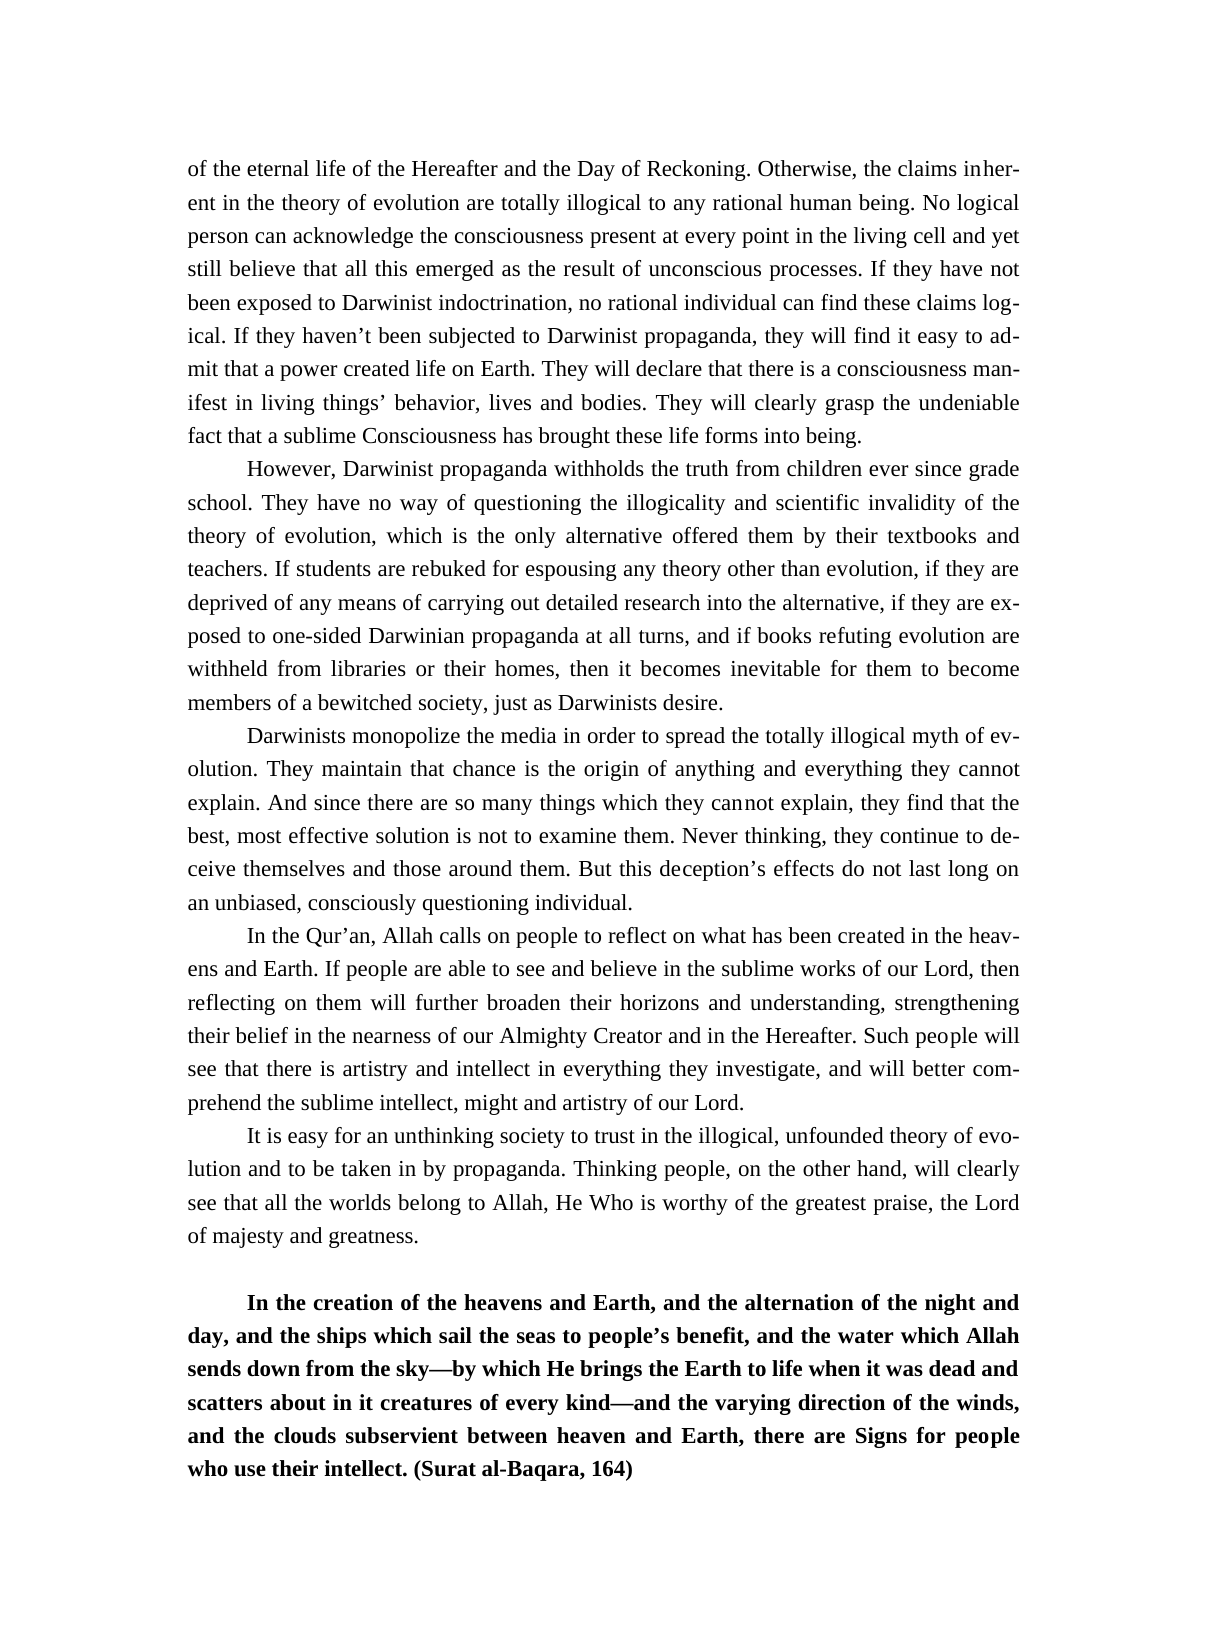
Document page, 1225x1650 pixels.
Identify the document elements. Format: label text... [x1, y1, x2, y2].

text Darwinists mo­nop­o­lize the me­dia in or­der to spread the to­tal­ly il­log­i­cal myth of ev­o­lu­tion. They main­tain that chance is the or­i­gin of any­thing and ev­ery­thing they can­not ex­plain. And since there are so many things which they can­not ex­plain, they find that the best, most ef­fect­ive so­lu­tion is not to ex­am­ine them. Never think­ing, they con­tin­ue to de­ceive them­selves and those around them. But this de­cep­tion’s ef­fects do not last long on an un­bi­ased, con­scious­ly ques­tion­ing in­di­vid­u­al. [187, 717, 1020, 917]
text of the eter­nal life of the Hereafter and the Day of Reckoning. Otherwise, the claims in­her­ent in the the­o­ry of ev­o­lu­tion are to­tal­ly il­log­i­cal to any ra­tion­al hu­man be­ing. No log­i­cal per­son can ac­knowl­edge the con­scious­ness present at ev­ery point in the liv­ing cell and yet still be­lieve that all this emerged as the re­sult of un­con­scious proc­ess­es. If they have not been ex­posed to Darwinist in­doc­tri­na­tion, no ra­tion­al in­di­vid­u­al can find these claims log­i­cal. If they ha­ven’t been sub­ject­ed to Darwinist prop­a­gan­da, they will find it easy to ad­mit that a pow­er cre­at­ed life on Earth. They will de­clare that there is a con­scious­ness man­i­fest in liv­ing things’ be­hav­ior, lives and bod­ies. They will clear­ly grasp the un­de­ni­a­ble fact that a sub­lime Consciousness has brought these life forms in­to be­ing. [187, 150, 1020, 450]
text In the Qur’an, Allah calls on peo­ple to re­flect on what has been cre­at­ed in the heav­ens and Earth. If peo­ple are able to see and be­lieve in the sub­lime works of our Lord, then re­flect­ing on them will fur­ther broad­en their ho­ri­zons and un­der­stand­ing, strength­en­ing their be­lief in the near­ness of our Almighty Creator and in the Hereafter. Such peo­ple will see that there is art­ist­ry and in­tel­lect in ev­ery­thing they in­ves­ti­gate, and will bet­ter com­pre­hend the sub­lime in­tel­lect, might and art­ist­ry of our Lord. [187, 917, 1020, 1117]
text However, Darwinist prop­a­gan­da with­holds the truth from chil­dren ev­er since grade school. They have no way of ques­tion­ing the il­log­i­cal­i­ty and sci­en­tif­ic in­va­lid­i­ty of the the­o­ry of ev­o­lu­tion, which is the on­ly al­ter­na­tive of­fered them by their text­books and teach­ers. If stu­dents are re­buked for es­pous­ing any the­o­ry oth­er than ev­o­lu­tion, if they are de­prived of any means of car­ry­ing out de­tailed re­search in­to the al­ter­na­tive, if they are ex­posed to one-sid­ed Darwinian prop­a­gan­da at all turns, and if books re­fut­ing ev­o­lu­tion are with­held from li­brar­ies or their homes, then it be­comes in­ev­i­ta­ble for them to be­come mem­bers of a be­witched so­ci­e­ty, just as Darwinists de­sire. [187, 450, 1020, 717]
text It is easy for an un­think­ing so­ci­e­ty to trust in the il­log­i­cal, un­found­ed the­o­ry of ev­o­lu­tion and to be tak­en in by prop­a­gan­da. Thinking peo­ple, on the oth­er hand, will clear­ly see that all the worlds be­long to Allah, He Who is wor­thy of the great­est praise, the Lord of maj­es­ty and great­ness. [187, 1117, 1020, 1250]
text In the cre­a­tion of the heav­ens and Earth, and the al­ter­na­tion of the night and day, and the ships which sail the seas to peo­ple’s ben­e­fit, and the wa­ter which Allah sends down from the sky—by which He brings the Earth to life when it was dead and scat­ters about in it crea­tures of ev­ery kind—and the var­y­ing di­rec­tion of the winds, and the clouds sub­serv­i­ent be­tween heav­en and Earth, there are Signs for peo­ple who use their in­tel­lect. (Surat al-Baqara, 164) [187, 1283, 1020, 1483]
